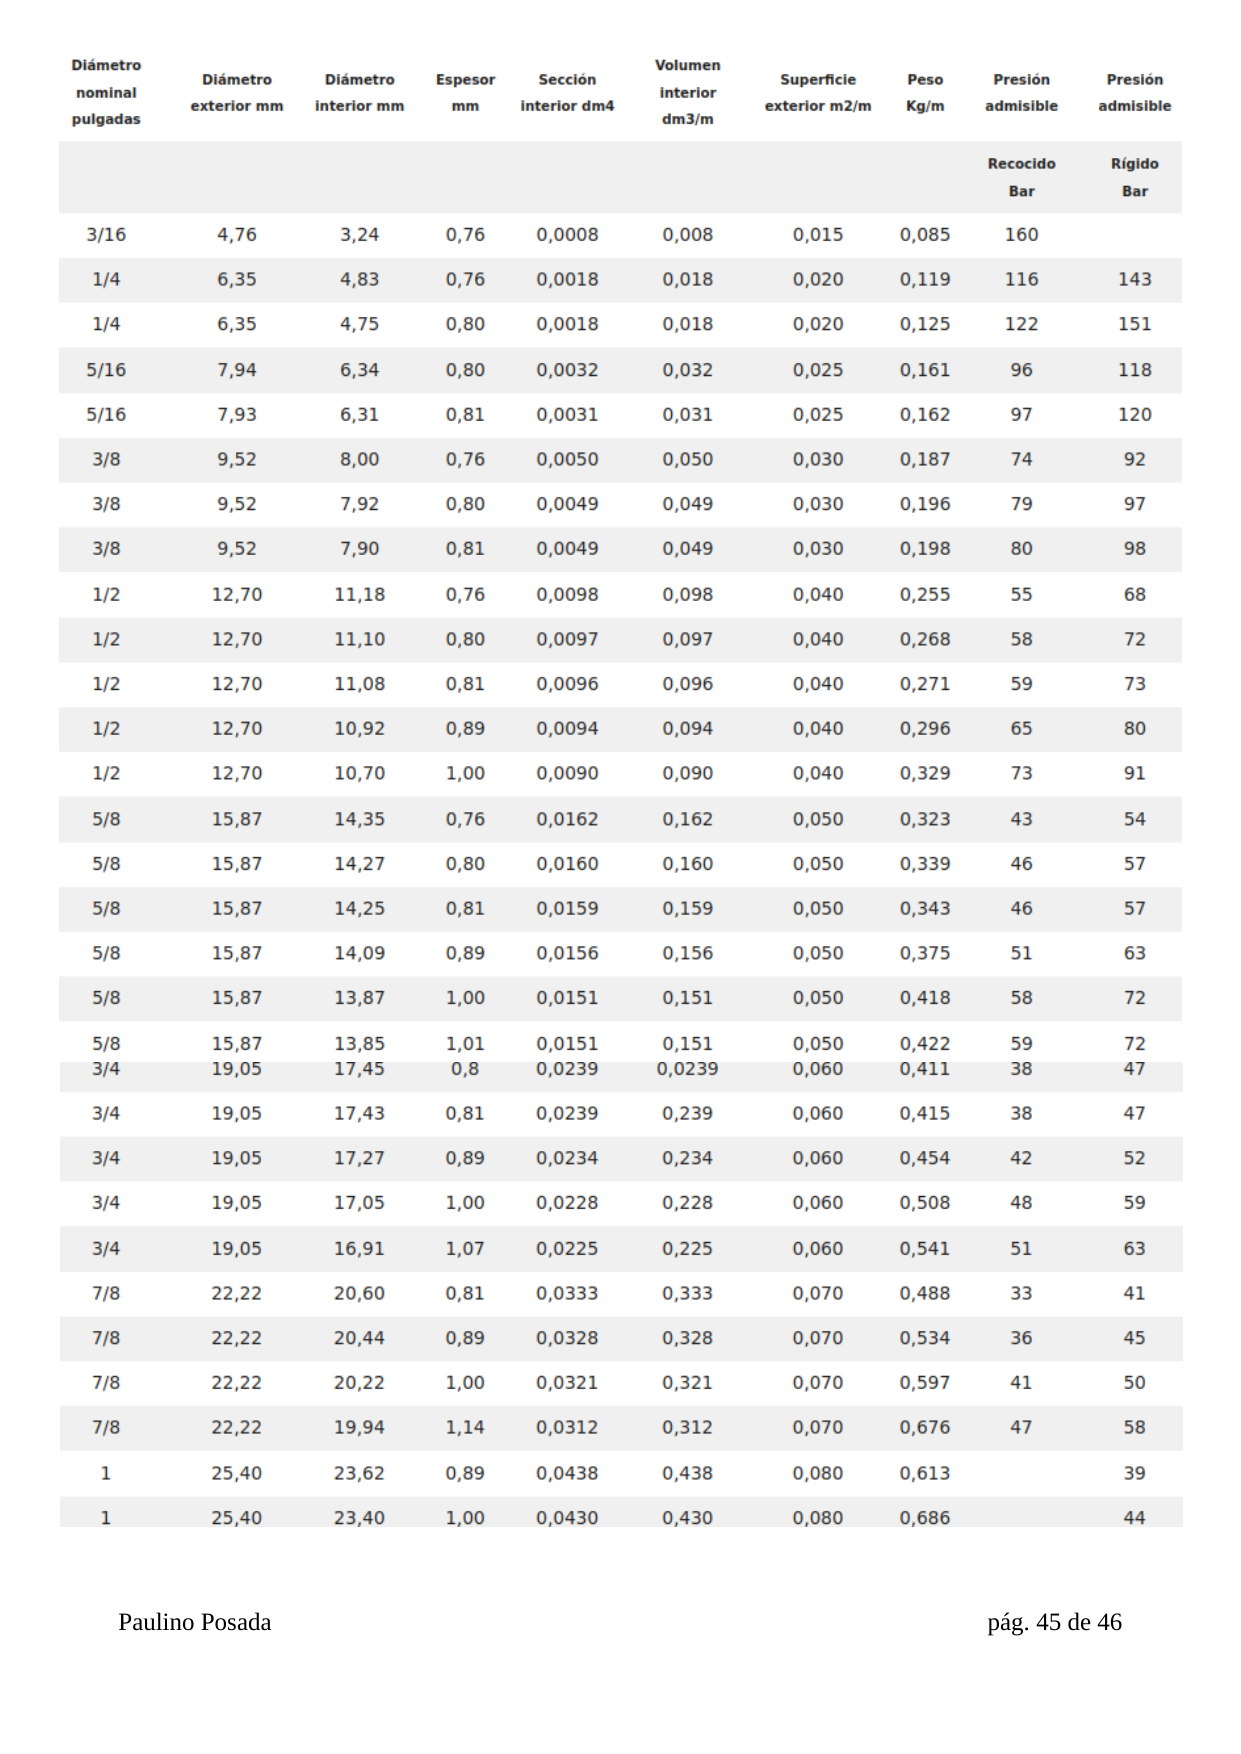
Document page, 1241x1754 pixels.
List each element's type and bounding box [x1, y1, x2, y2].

picture [59, 48, 1183, 1527]
